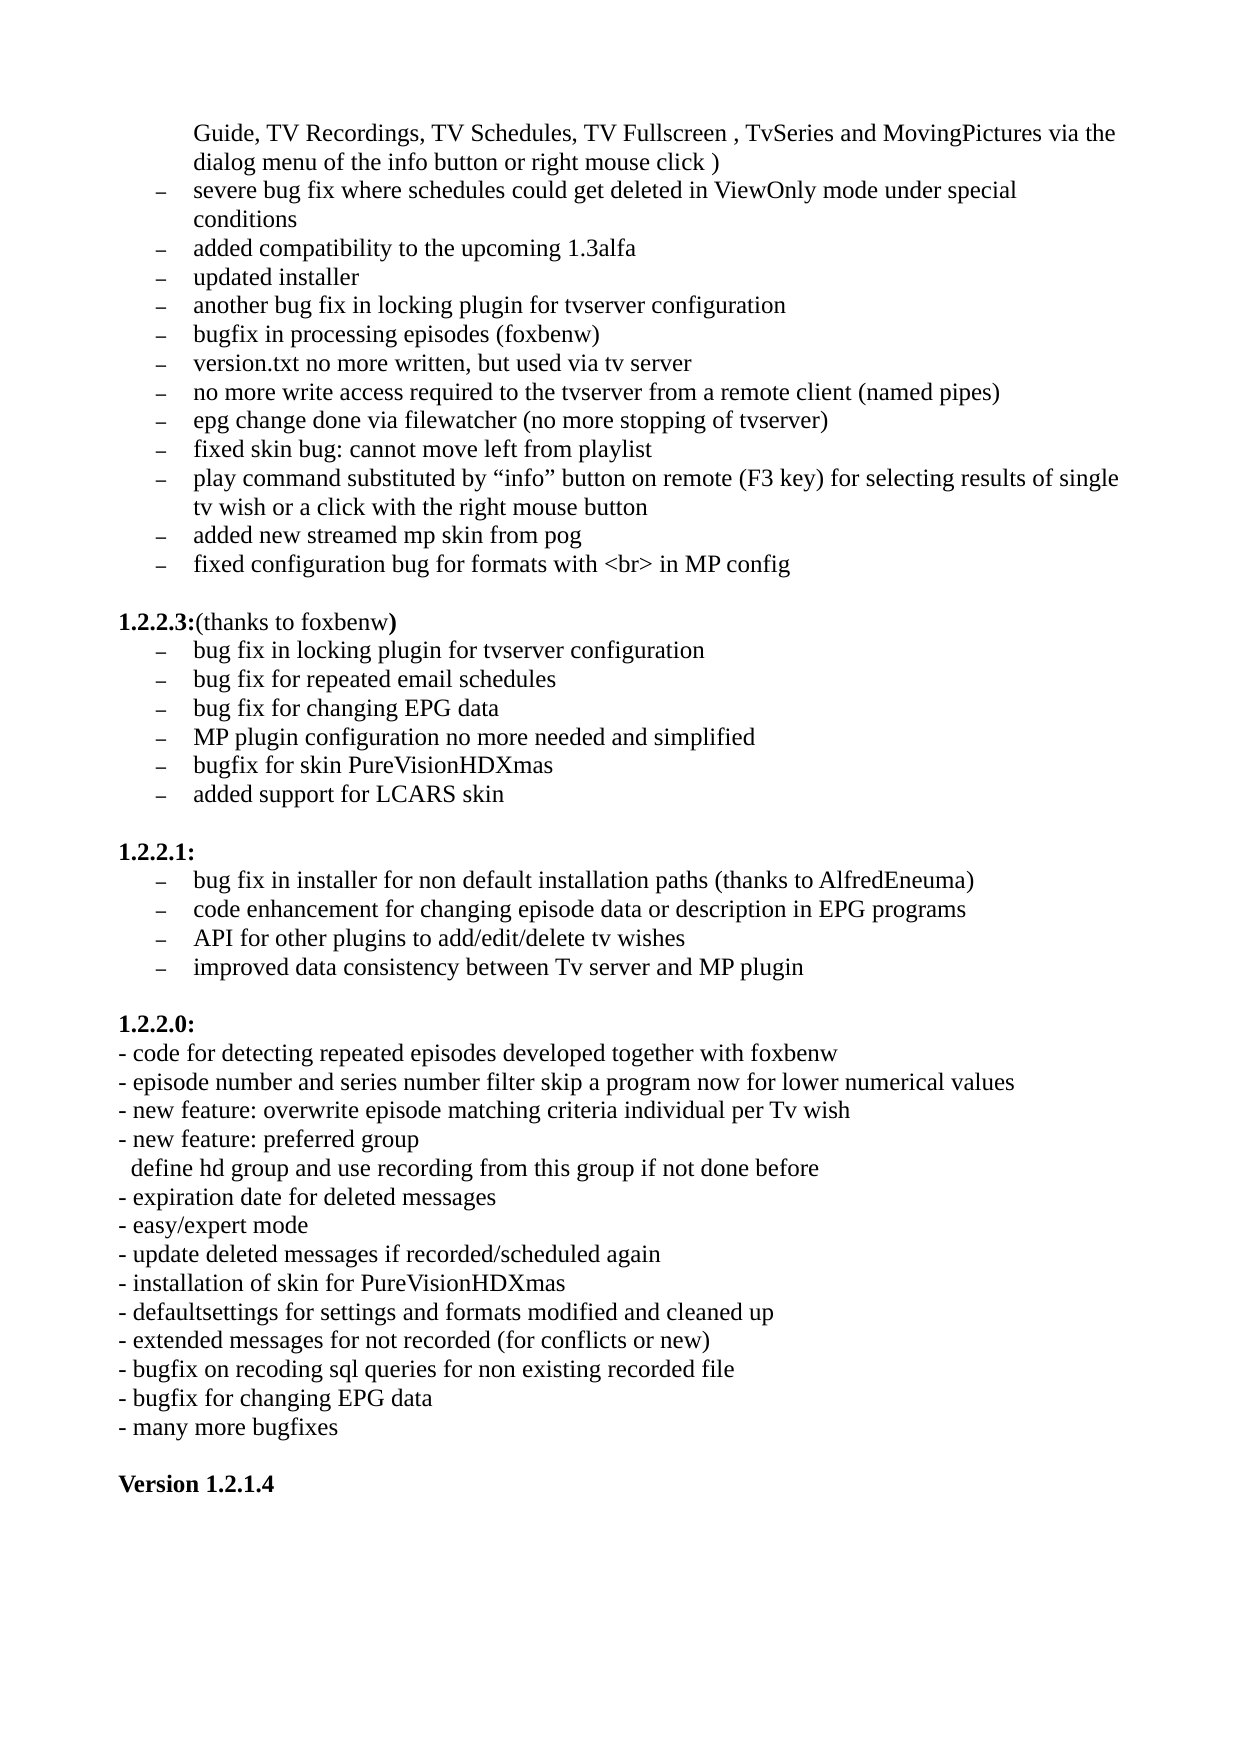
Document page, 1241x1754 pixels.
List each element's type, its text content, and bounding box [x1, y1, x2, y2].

list bug fix in locking plugin for tvserver configuration [156, 636, 1122, 664]
list play command substituted by “info” button on remote (F3 key) for selecting results of single tv wish or a click with the right mouse button [156, 463, 1122, 521]
list fixed configuration bug for formats with <br> in MP config [156, 549, 1122, 578]
text define hd group and use recording from this group if not done before [118, 1153, 1122, 1182]
list Guide, TV Recordings, TV Schedules, TV Fullscreen , TvSeries and MovingPictures via the dialog menu of the info button or right mouse click ) [156, 118, 1122, 176]
text - expiration date for deleted messages [118, 1182, 1122, 1211]
list updated installer [156, 262, 1122, 291]
text - bugfix for changing EPG data [118, 1383, 1122, 1412]
text - many more bugfixes [118, 1412, 1122, 1441]
text - installation of skin for PureVisionHDXmas [118, 1268, 1122, 1297]
list API for other plugins to add/edit/delete tv wishes [156, 923, 1122, 952]
list bugfix for skin PureVisionHDXmas [156, 751, 1122, 779]
text - extended messages for not recorded (for conflicts or new) [118, 1326, 1122, 1354]
list bugfix in processing episodes (foxbenw) [156, 319, 1122, 348]
list added support for LCARS skin [156, 779, 1122, 808]
list bug fix in installer for non default installation paths (thanks to AlfredEneuma) [156, 866, 1122, 894]
text - update deleted messages if recorded/scheduled again [118, 1239, 1122, 1268]
text 1.2.2.3:(thanks to foxbenw) [118, 607, 1122, 636]
text 1.2.2.1: [118, 837, 1122, 866]
text Version 1.2.1.4 [118, 1469, 1122, 1498]
list added compatibility to the upcoming 1.3alfa [156, 233, 1122, 262]
text - bugfix on recoding sql queries for non existing recorded file [118, 1354, 1122, 1383]
text - episode number and series number filter skip a program now for lower numerical values [118, 1067, 1122, 1096]
text - defaultsettings for settings and formats modified and cleaned up [118, 1297, 1122, 1326]
list code enhancement for changing episode data or description in EPG programs [156, 894, 1122, 923]
text - new feature: preferred group [118, 1124, 1122, 1153]
list MP plugin configuration no more needed and simplified [156, 722, 1122, 751]
list version.txt no more written, but used via tv server [156, 348, 1122, 377]
list added new streamed mp skin from pog [156, 521, 1122, 549]
list another bug fix in locking plugin for tvserver configuration [156, 291, 1122, 319]
list bug fix for repeated email schedules [156, 664, 1122, 693]
list fixed skin bug: cannot move left from playlist [156, 434, 1122, 463]
list bug fix for changing EPG data [156, 693, 1122, 722]
text - easy/expert mode [118, 1211, 1122, 1239]
list improved data consistency between Tv server and MP plugin [156, 952, 1122, 981]
text 1.2.2.0: [118, 1009, 1122, 1038]
list no more write access required to the tvserver from a remote client (named pipes) [156, 377, 1122, 406]
text - new feature: overwrite episode matching criteria individual per Tv wish [118, 1096, 1122, 1124]
text - code for detecting repeated episodes developed together with foxbenw [118, 1038, 1122, 1067]
list epg change done via filewatcher (no more stopping of tvserver) [156, 406, 1122, 434]
list severe bug fix where schedules could get deleted in ViewOnly mode under special conditions [156, 176, 1122, 233]
